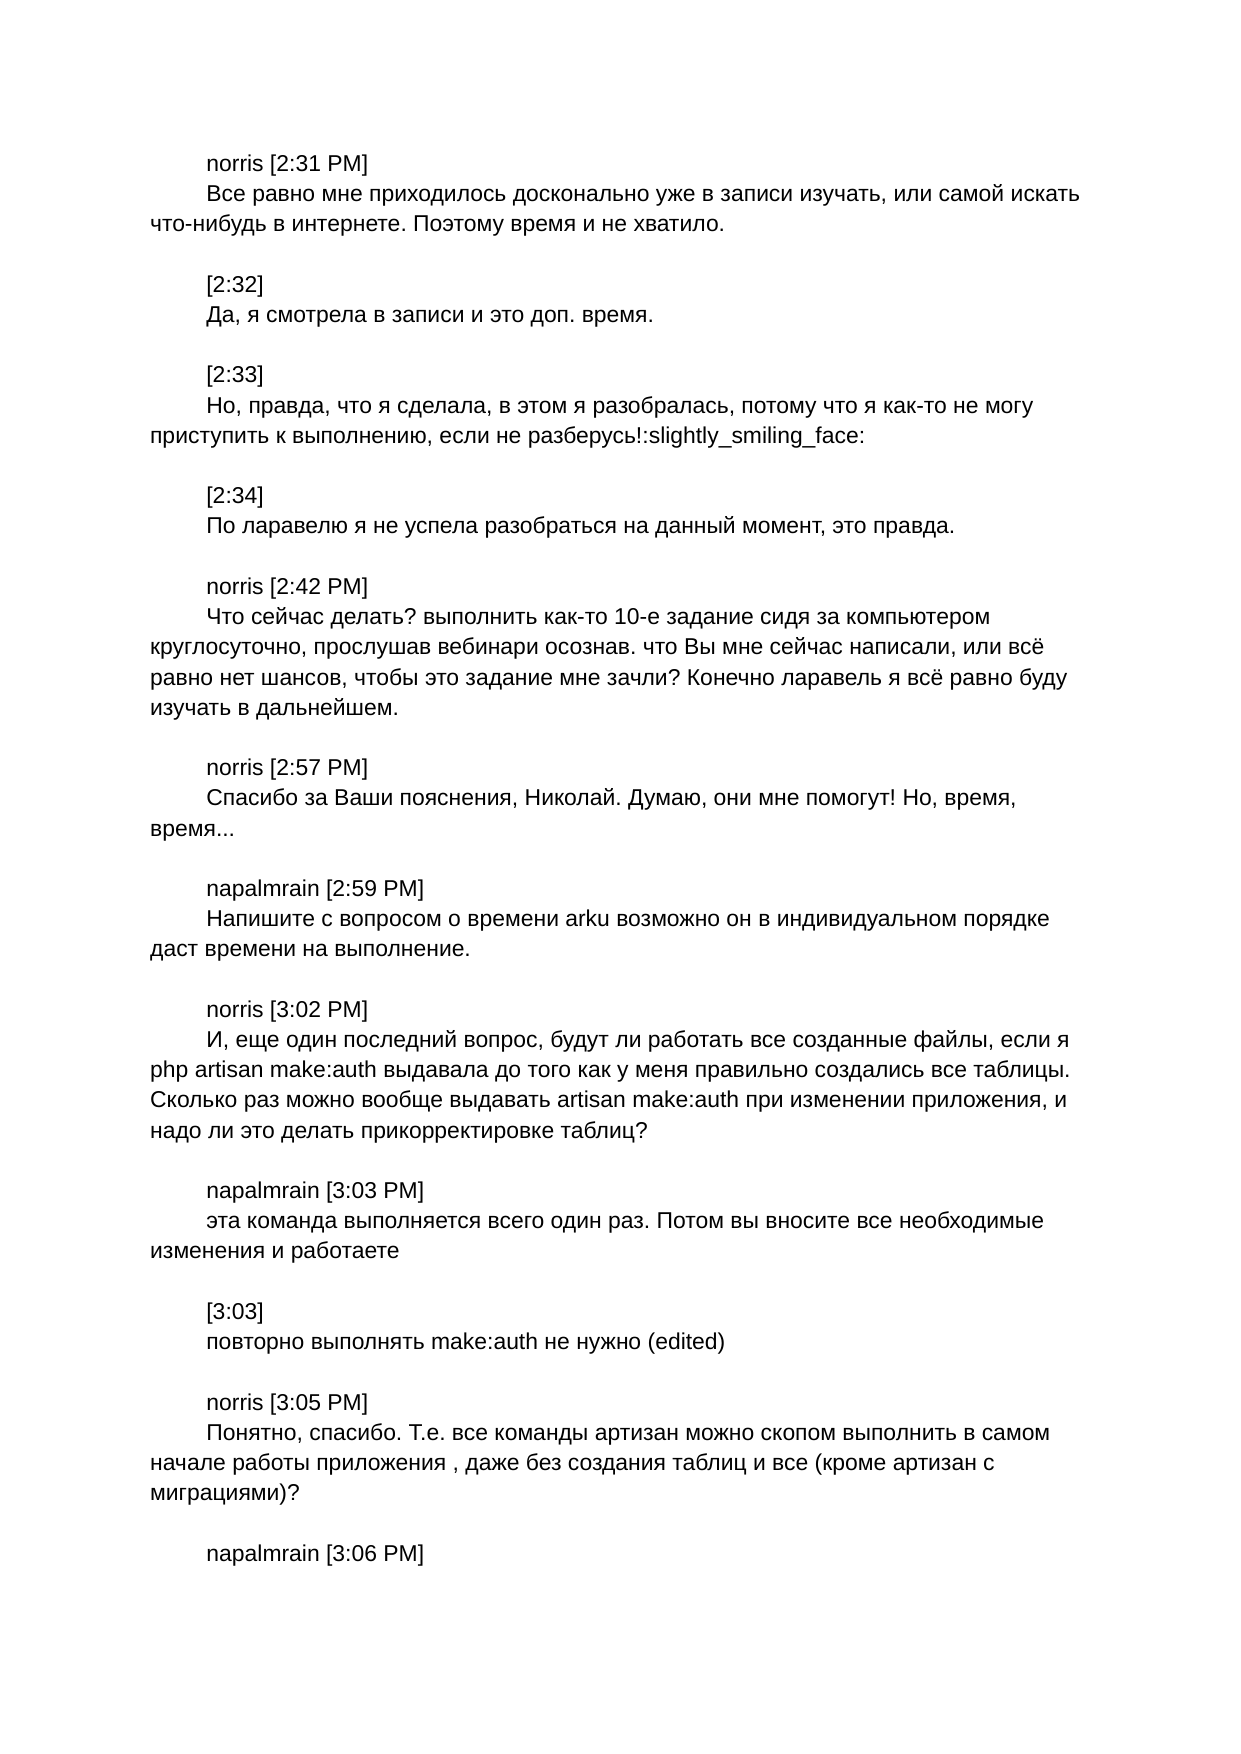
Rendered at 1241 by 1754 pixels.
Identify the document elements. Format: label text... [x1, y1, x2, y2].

text Все равно мне приходилось досконально уже в записи изучать, или самой искать что-нибудь в интернете. Поэтому время и не хватило. [150, 180, 1090, 237]
text napalmrain [2:59 PM] [150, 875, 1090, 901]
text norris [2:31 PM] [150, 150, 1090, 176]
text [2:32] [150, 271, 1090, 297]
text napalmrain [3:03 PM] [150, 1177, 1090, 1203]
text [2:34] [150, 482, 1090, 509]
text Напишите с вопросом о времени arku возможно он в индивидуальном порядке даст времени на выполнение. [150, 905, 1090, 962]
text norris [2:57 PM] [150, 754, 1090, 781]
text Но, правда, что я сделала, в этом я разобралась, потому что я как-то не могу приступить к выполнению, если не разберусь!:slightly_smiling_face: [150, 392, 1090, 448]
text повторно выполнять make:auth не нужно (edited) [150, 1328, 1090, 1354]
text Понятно, спасибо. Т.е. все команды артизан можно скопом выполнить в самом начале работы приложения , даже без создания таблиц и все (кроме артизан с миграциями)? [150, 1419, 1090, 1506]
text Что сейчас делать? выполнить как-то 10-е задание сидя за компьютером круглосуточно, прослушав вебинари осознав. что Вы мне сейчас написали, или всё равно нет шансов, чтобы это задание мне зачли? Конечно ларавель я всё равно буду изучать в дальнейшем. [150, 603, 1090, 720]
text norris [3:02 PM] [150, 996, 1090, 1022]
text эта команда выполняется всего один раз. Потом вы вносите все необходимые изменения и работаете [150, 1207, 1090, 1264]
text [2:33] [150, 361, 1090, 388]
text norris [3:05 PM] [150, 1388, 1090, 1415]
text И, еще один последний вопрос, будут ли работать все созданные файлы, если я php artisan make:auth выдавала до того как у меня правильно создались все таблицы. Сколько раз можно вообще выдавать artisan make:auth при изменении приложения, и надо ли это делать прикорректировке таблиц? [150, 1026, 1090, 1143]
text napalmrain [3:06 PM] [150, 1539, 1090, 1566]
text [3:03] [150, 1298, 1090, 1324]
text По ларавелю я не успела разобраться на данный момент, это правда. [150, 512, 1090, 539]
text norris [2:42 PM] [150, 573, 1090, 599]
text Спасибо за Ваши пояснения, Николай. Думаю, они мне помогут! Но, время, время... [150, 784, 1090, 841]
text Да, я смотрела в записи и это доп. время. [150, 301, 1090, 327]
